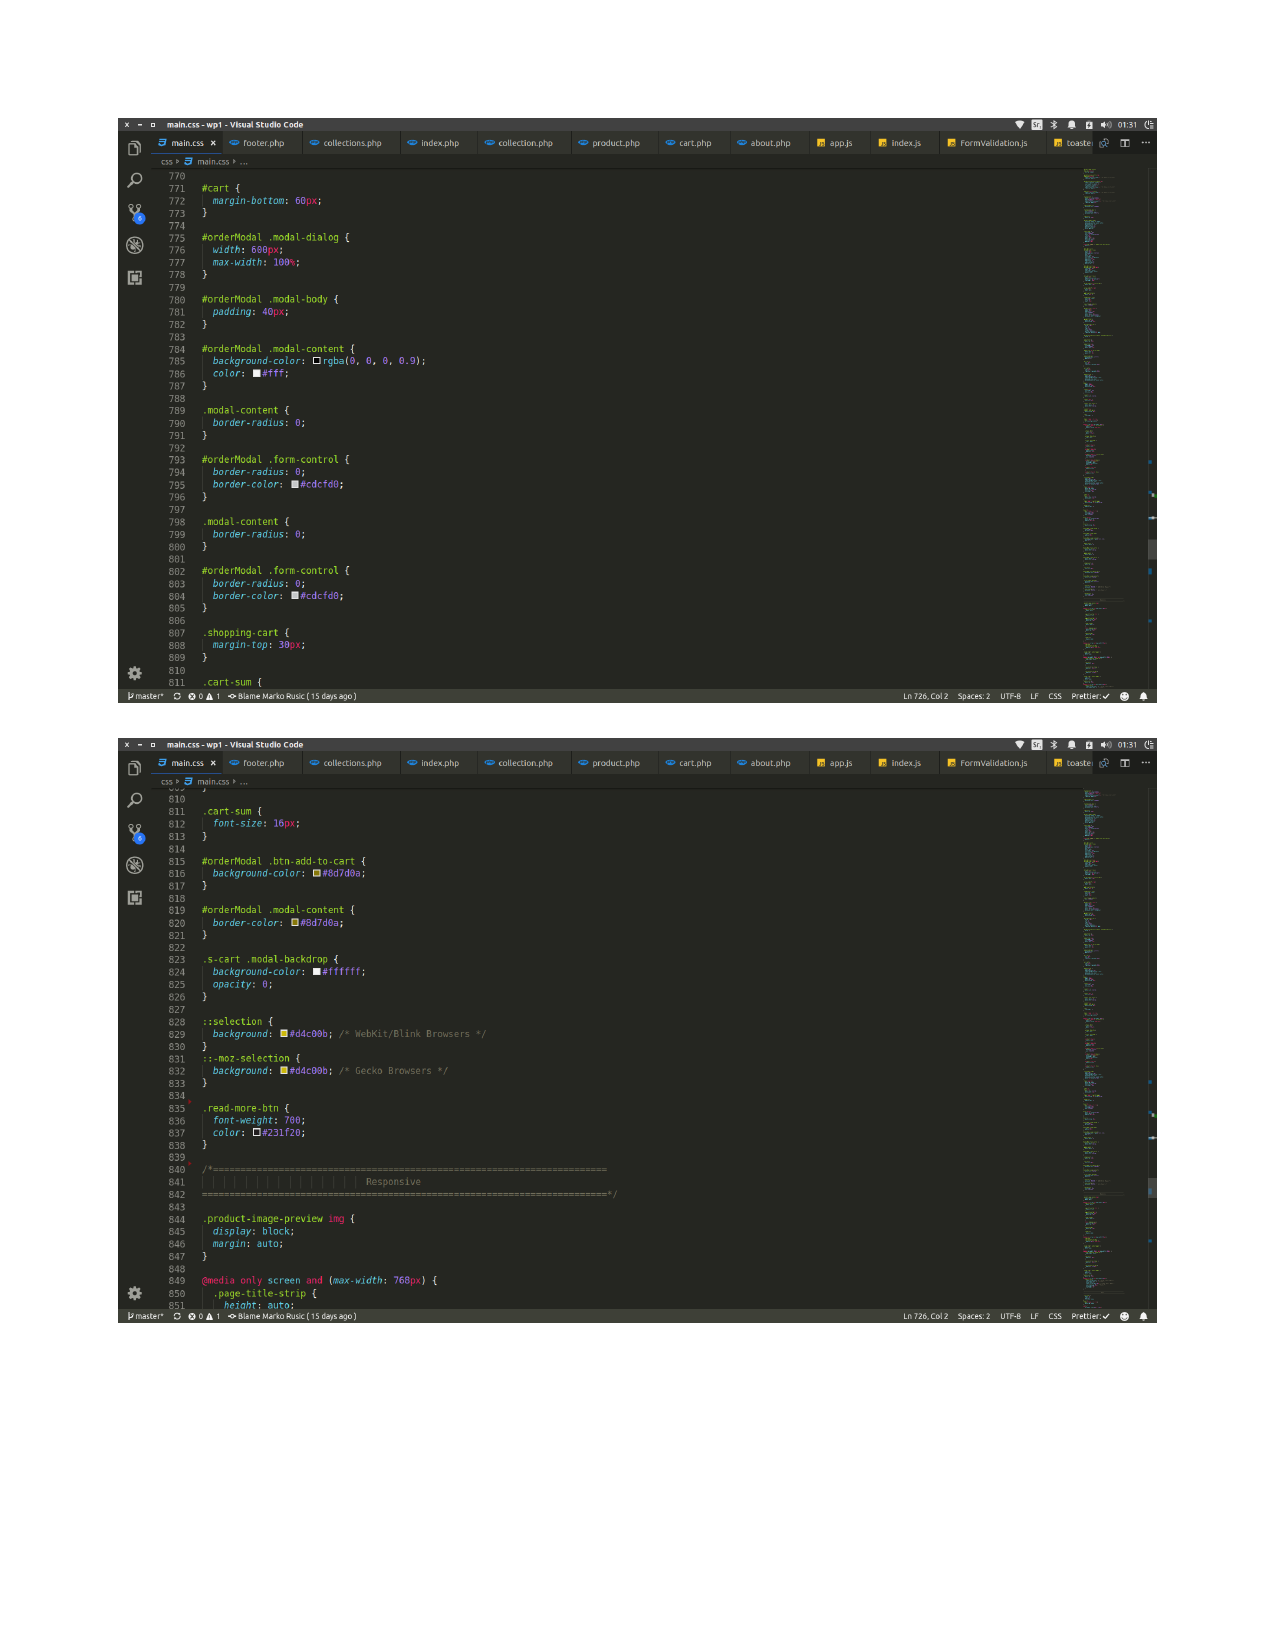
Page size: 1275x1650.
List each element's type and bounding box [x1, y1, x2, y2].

picture [118, 738, 1157, 1323]
picture [118, 118, 1157, 703]
